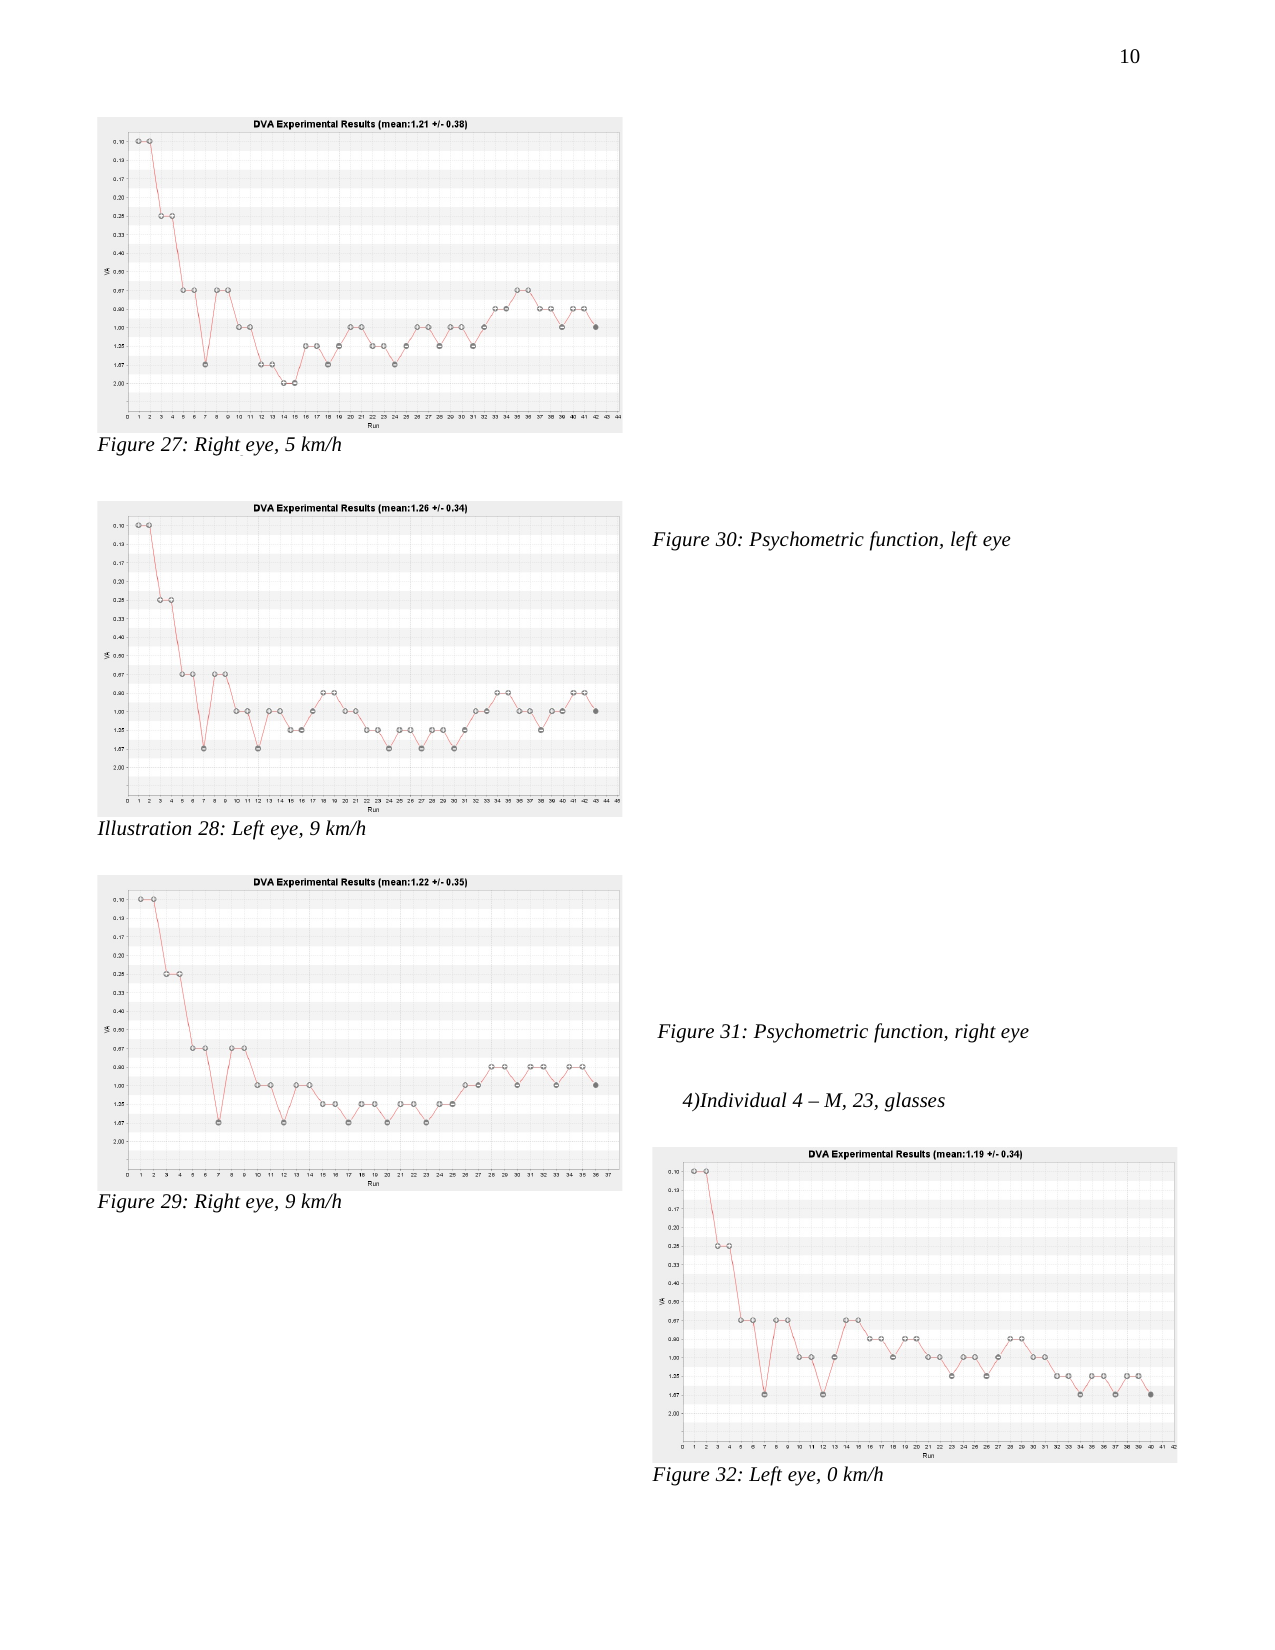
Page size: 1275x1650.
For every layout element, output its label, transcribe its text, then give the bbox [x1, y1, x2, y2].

text Illustration 28: Left eye, 9 km/h [97, 817, 622, 840]
text Figure 27: Right eye, 5 km/h [97, 433, 622, 456]
text Figure 29: Right eye, 9 km/h [97, 1191, 622, 1213]
text Figure 31: Psychometric function, right eye [657, 603, 1182, 1043]
picture [97, 501, 623, 817]
picture [97, 117, 623, 433]
text Figure 30: Psychometric function, left eye [652, 117, 1177, 551]
picture [652, 1147, 1178, 1463]
picture [97, 875, 623, 1191]
subtitle Individual 4 – M, 23, glasses [682, 1089, 1177, 1112]
text Figure 32: Left eye, 0 km/h [652, 1463, 1177, 1485]
